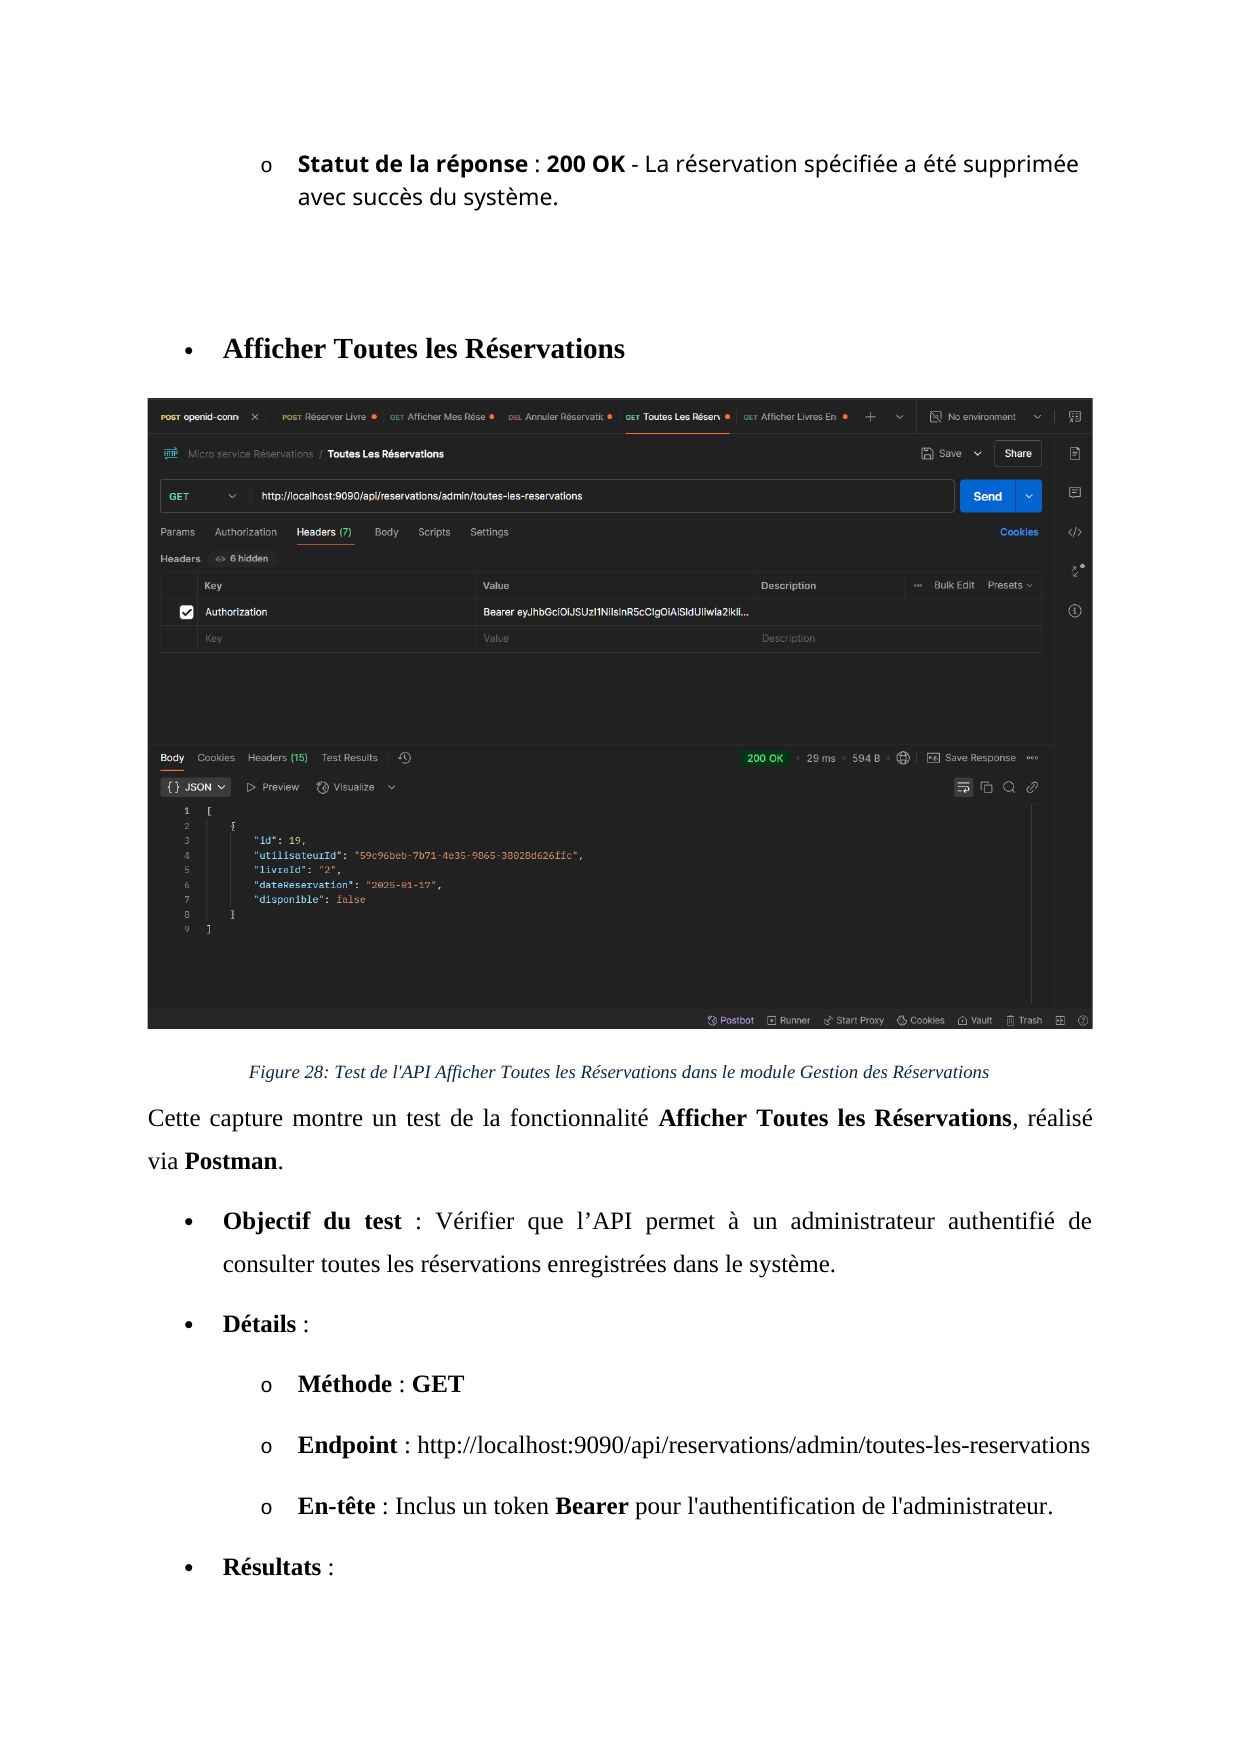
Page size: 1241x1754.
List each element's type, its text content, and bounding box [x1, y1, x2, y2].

list Statut de la réponse : 200 OK - La réservation spécifiée a été supprimée avec succès du système. [260, 148, 1093, 212]
list En-tête : Inclus un token Bearer pour l'authentification de l'administrateur. [260, 1491, 1093, 1520]
list Afficher Toutes les Réservations [185, 331, 1093, 365]
list Endpoint : http://localhost:9090/api/reservations/admin/toutes-les-reservations [260, 1430, 1093, 1459]
text Cette capture montre un test de la fonctionnalité Afficher Toutes les Réservations, réalisé via Postman. [148, 1103, 1093, 1175]
list Méthode : GET [260, 1369, 1093, 1398]
text Figure 28: Test de l'API Afficher Toutes les Réservations dans le module Gestion des Réservations [148, 1061, 1093, 1082]
list Objectif du test : Vérifier que l’API permet à un administrateur authentifié de consulter toutes les réservations enregistrées dans le système. [185, 1206, 1093, 1278]
list Détails : [185, 1309, 1093, 1338]
list Résultats : [185, 1552, 1093, 1581]
